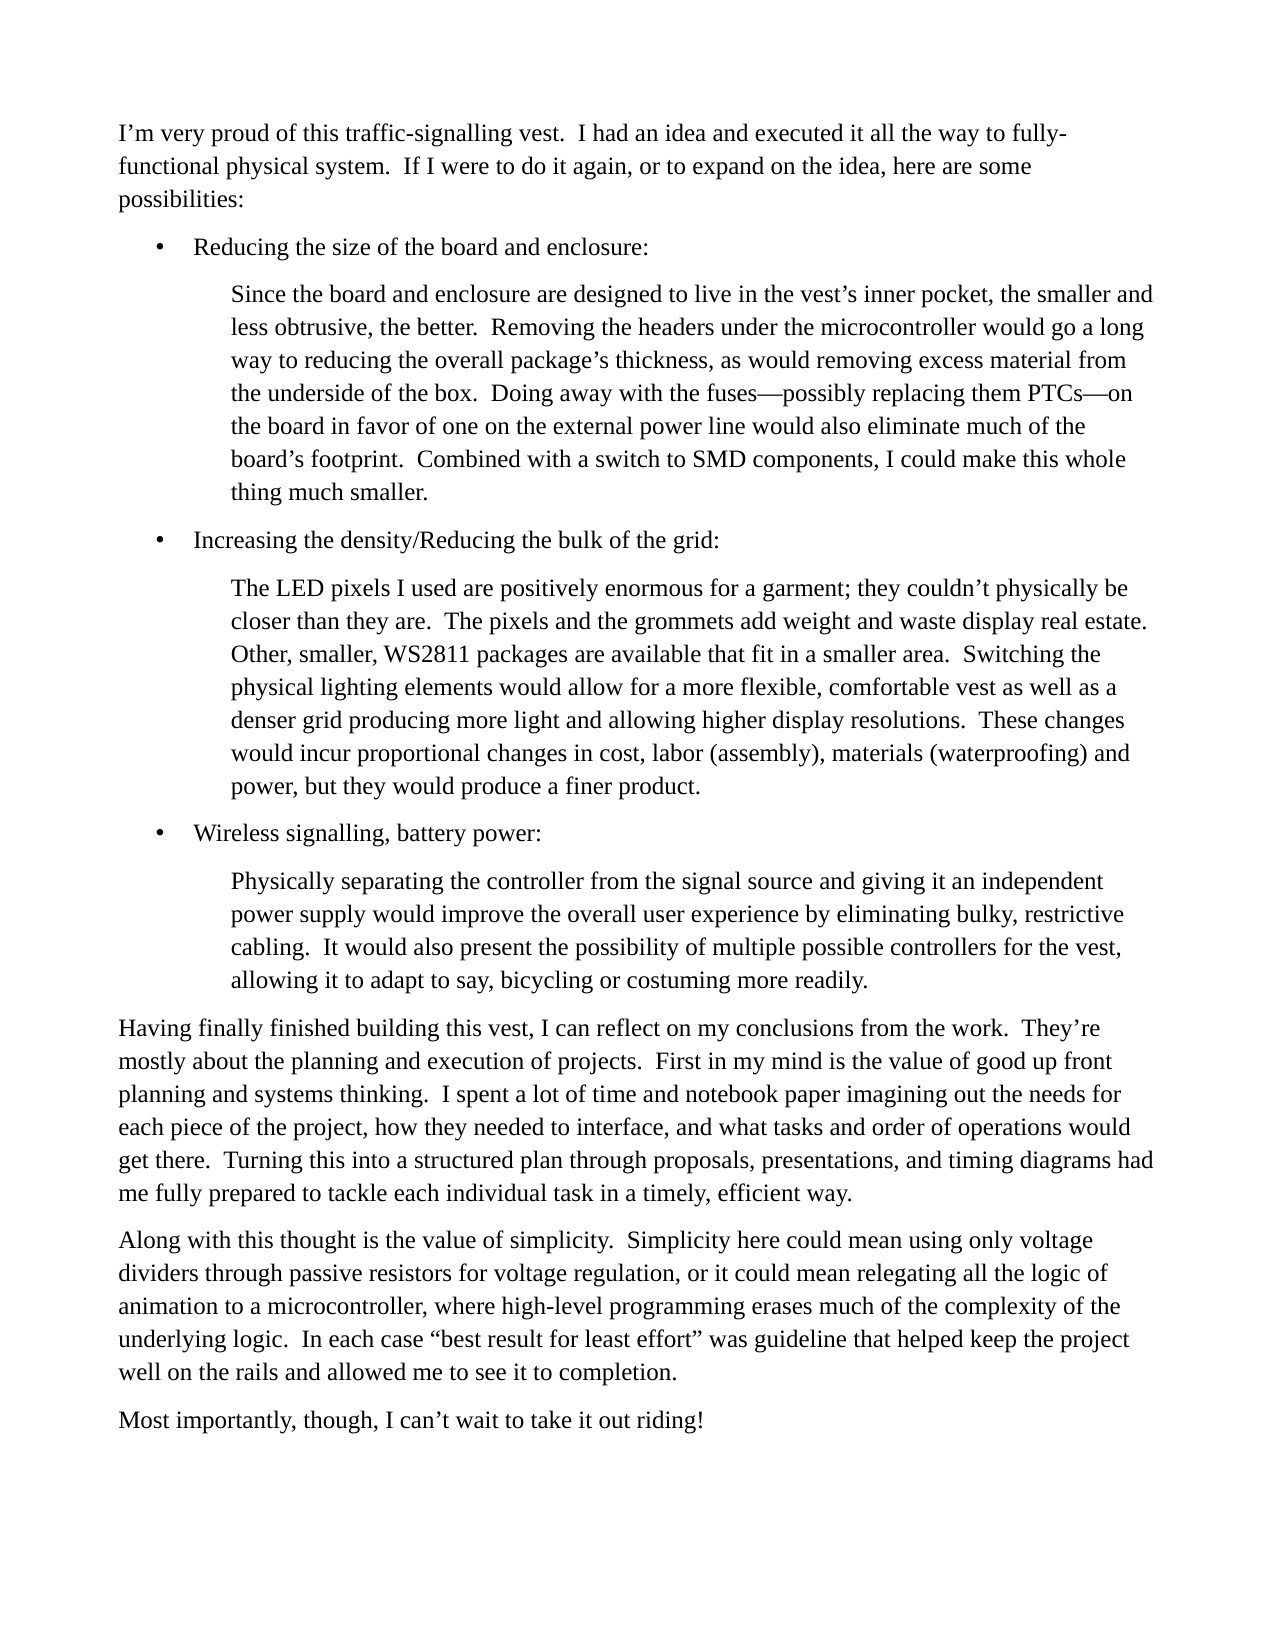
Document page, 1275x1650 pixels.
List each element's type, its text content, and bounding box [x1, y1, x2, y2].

list The LED pixels I used are positively enormous for a garment; they couldn’t physically be closer than they are. The pixels and the grommets add weight and waste display real estate. Other, smaller, WS2811 packages are available that fit in a smaller area. Switching the physical lighting elements would allow for a more flexible, comfortable vest as well as a denser grid producing more light and allowing higher display resolutions. These changes would incur proportional changes in cost, labor (assembly), materials (waterproofing) and power, but they would produce a finer product. [193, 573, 1157, 799]
list Physically separating the controller from the signal source and giving it an independent power supply would improve the overall user experience by eliminating bulky, restrictive cabling. It would also present the possibility of multiple possible controllers for the vest, allowing it to adapt to say, bicycling or costuming more readily. [193, 866, 1157, 994]
text Most importantly, though, I can’t wait to take it out riding! [118, 1405, 1157, 1434]
list Wireless signalling, battery power: [156, 818, 1157, 847]
list Since the board and enclosure are designed to live in the vest’s inner pocket, the smaller and less obtrusive, the better. Removing the headers under the microcontroller would go a long way to reducing the overall package’s thickness, as would removing excess material from the underside of the box. Doing away with the fuses—possibly replacing them PTCs—on the board in favor of one on the external power line would also eliminate much of the board’s footprint. Combined with a switch to SMD components, I could make this whole thing much smaller. [193, 279, 1157, 506]
text I’m very proud of this traffic-signalling vest. I had an idea and executed it all the way to fully-functional physical system. If I were to do it again, or to expand on the idea, here are some possibilities: [118, 118, 1157, 213]
text Having finally finished building this vest, I can reflect on my conclusions from the work. They’re mostly about the planning and execution of projects. First in my mind is the value of good up front planning and systems thinking. I spent a lot of time and notebook paper imagining out the needs for each piece of the project, how they needed to interface, and what tasks and order of operations would get there. Turning this into a structured plan through proposals, presentations, and timing diagrams had me fully prepared to tackle each individual task in a timely, efficient way. [118, 1013, 1157, 1207]
list Reducing the size of the board and enclosure: [156, 232, 1157, 261]
text Along with this thought is the value of simplicity. Simplicity here could mean using only voltage dividers through passive resistors for voltage regulation, or it could mean relegating all the logic of animation to a microcontroller, where high-level programming erases much of the complexity of the underlying logic. In each case “best result for least effort” was guideline that helped keep the project well on the rails and allowed me to see it to completion. [118, 1225, 1157, 1386]
list Increasing the density/Reducing the bulk of the grid: [156, 525, 1157, 554]
